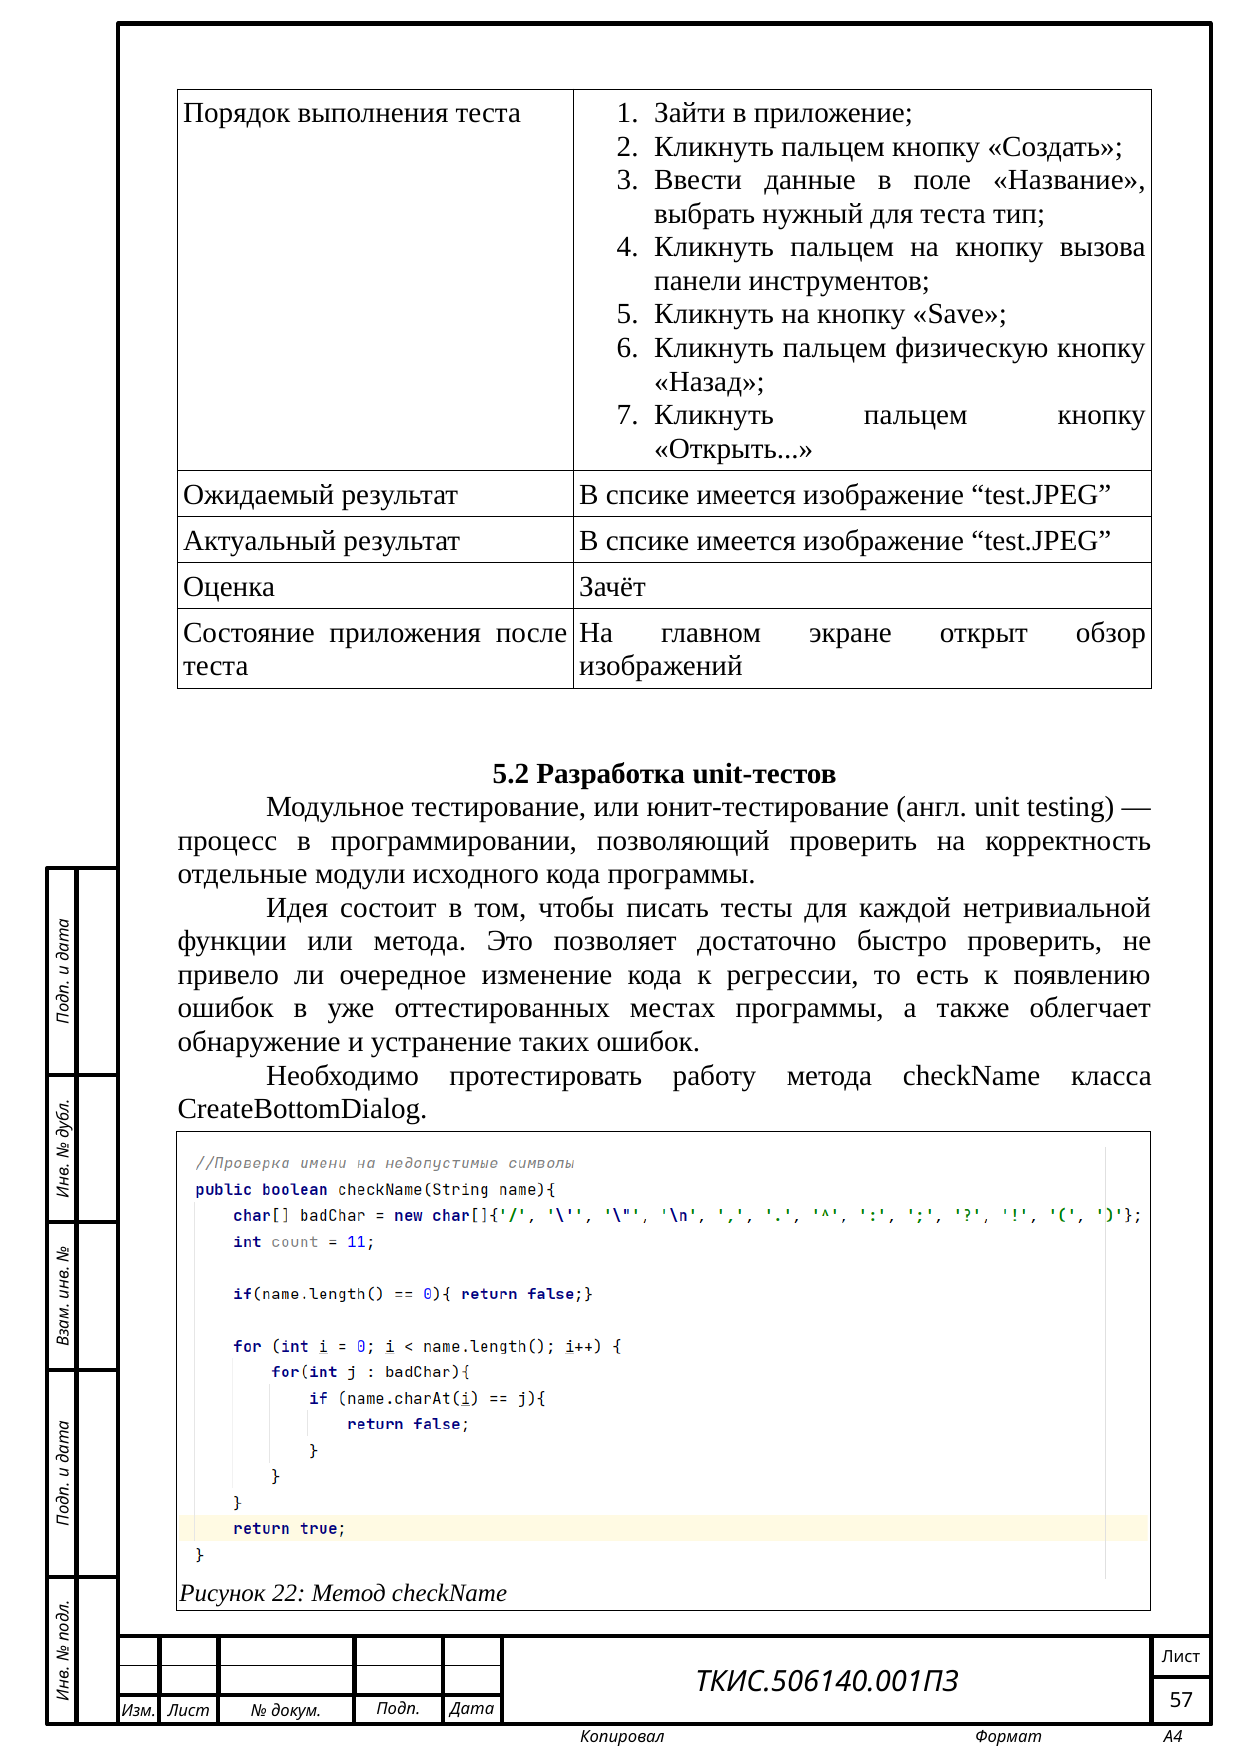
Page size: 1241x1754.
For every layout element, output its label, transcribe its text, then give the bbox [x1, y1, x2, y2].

text Модульное тестирование, или юнит-тестирование (англ. unit testing) — процесс в программировании, позволяющий проверить на корректность отдельные модули исходного кода программы. [177, 789, 1152, 890]
picture [179, 1147, 1148, 1579]
subtitle Разработка unit-тестов [177, 756, 1152, 789]
table_cell Зайти в приложение; Кликнуть пальцем кнопку «Создать»; Ввести данные в поле «Название», выбрать нужный для теста тип; Кликнуть пальцем на кнопку вызова панели инструментов; Кликнуть на кнопку «Save»; Кликнуть пальцем физическую кнопку «Назад»; Кликнуть пальцем кнопку «Открыть...» [574, 90, 1151, 470]
table_cell Ожидаемый результат [178, 471, 573, 516]
table_cell В спсике имеется изображение “test.JPEG” [574, 471, 1151, 516]
text Рисунок 22: Метод checkName [179, 1579, 1148, 1607]
table_cell На главном экране открыт обзор изображений [574, 609, 1151, 688]
table_cell Зачёт [574, 563, 1151, 608]
table_cell Состояние приложения после теста [178, 609, 573, 688]
table_cell Оценка [178, 563, 573, 608]
text [177, 1132, 1150, 1610]
table_cell Актуальный результат [178, 517, 573, 562]
text Идея состоит в том, чтобы писать тесты для каждой нетривиальной функции или метода. Это позволяет достаточно быстро проверить, не привело ли очередное изменение кода к регрессии, то есть к появлению ошибок в уже оттестированных местах программы, а также облегчает обнаружение и устранение таких ошибок. [177, 890, 1152, 1058]
text Необходимо протестировать работу метода checkName класса CreateBottomDialog. [177, 1058, 1152, 1125]
table_cell В спсике имеется изображение “test.JPEG” [574, 517, 1151, 562]
table_cell Порядок выполнения теста [178, 90, 573, 470]
